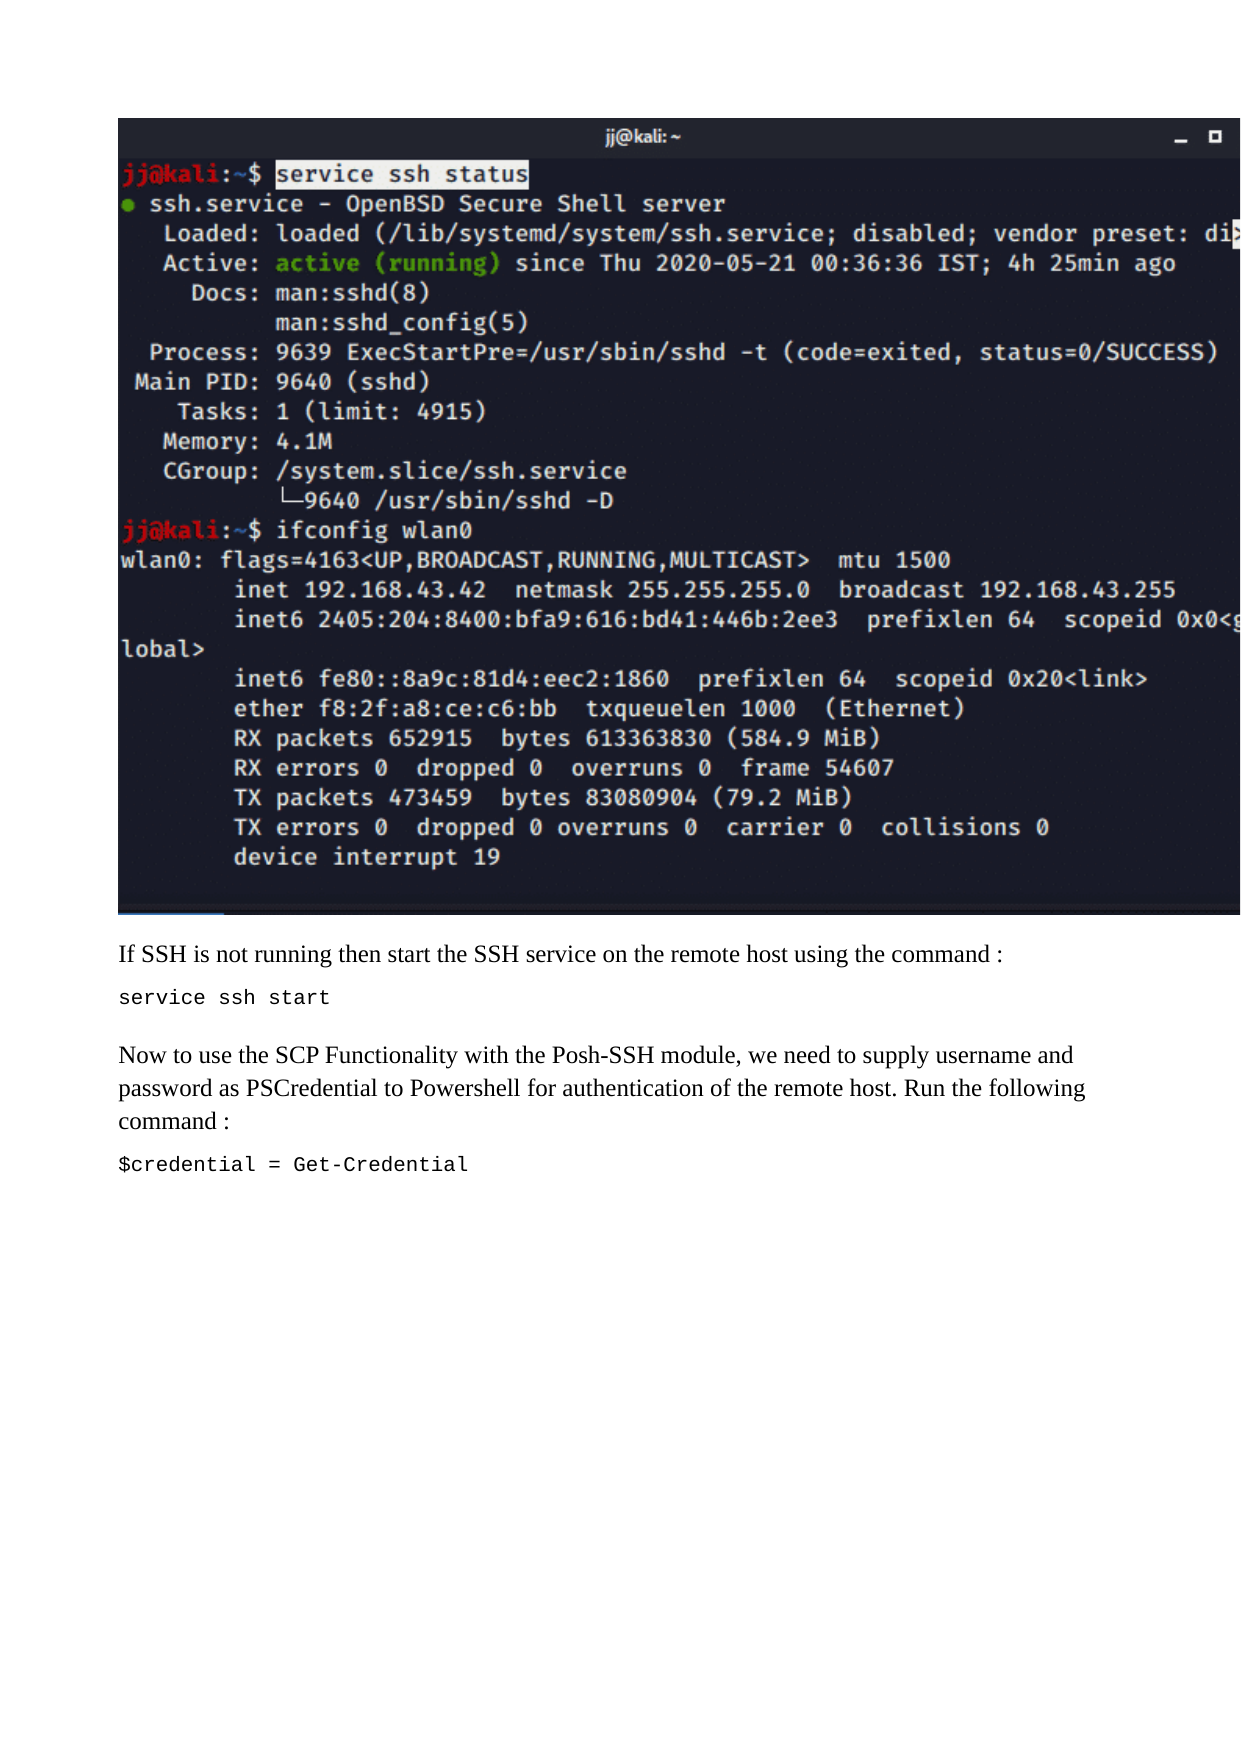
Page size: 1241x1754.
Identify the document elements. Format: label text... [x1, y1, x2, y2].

text $credential = Get-Credential [118, 1154, 1122, 1177]
text If SSH is not running then start the SSH service on the remote host using the command : [118, 939, 1122, 968]
text Now to use the SCP Functionality with the Posh-SSH module, we need to supply username and password as PSCredential to Powershell for authentication of the remote host. Run the following command : [118, 1040, 1122, 1135]
text service ssh start [118, 987, 1122, 1011]
picture [118, 118, 1241, 915]
